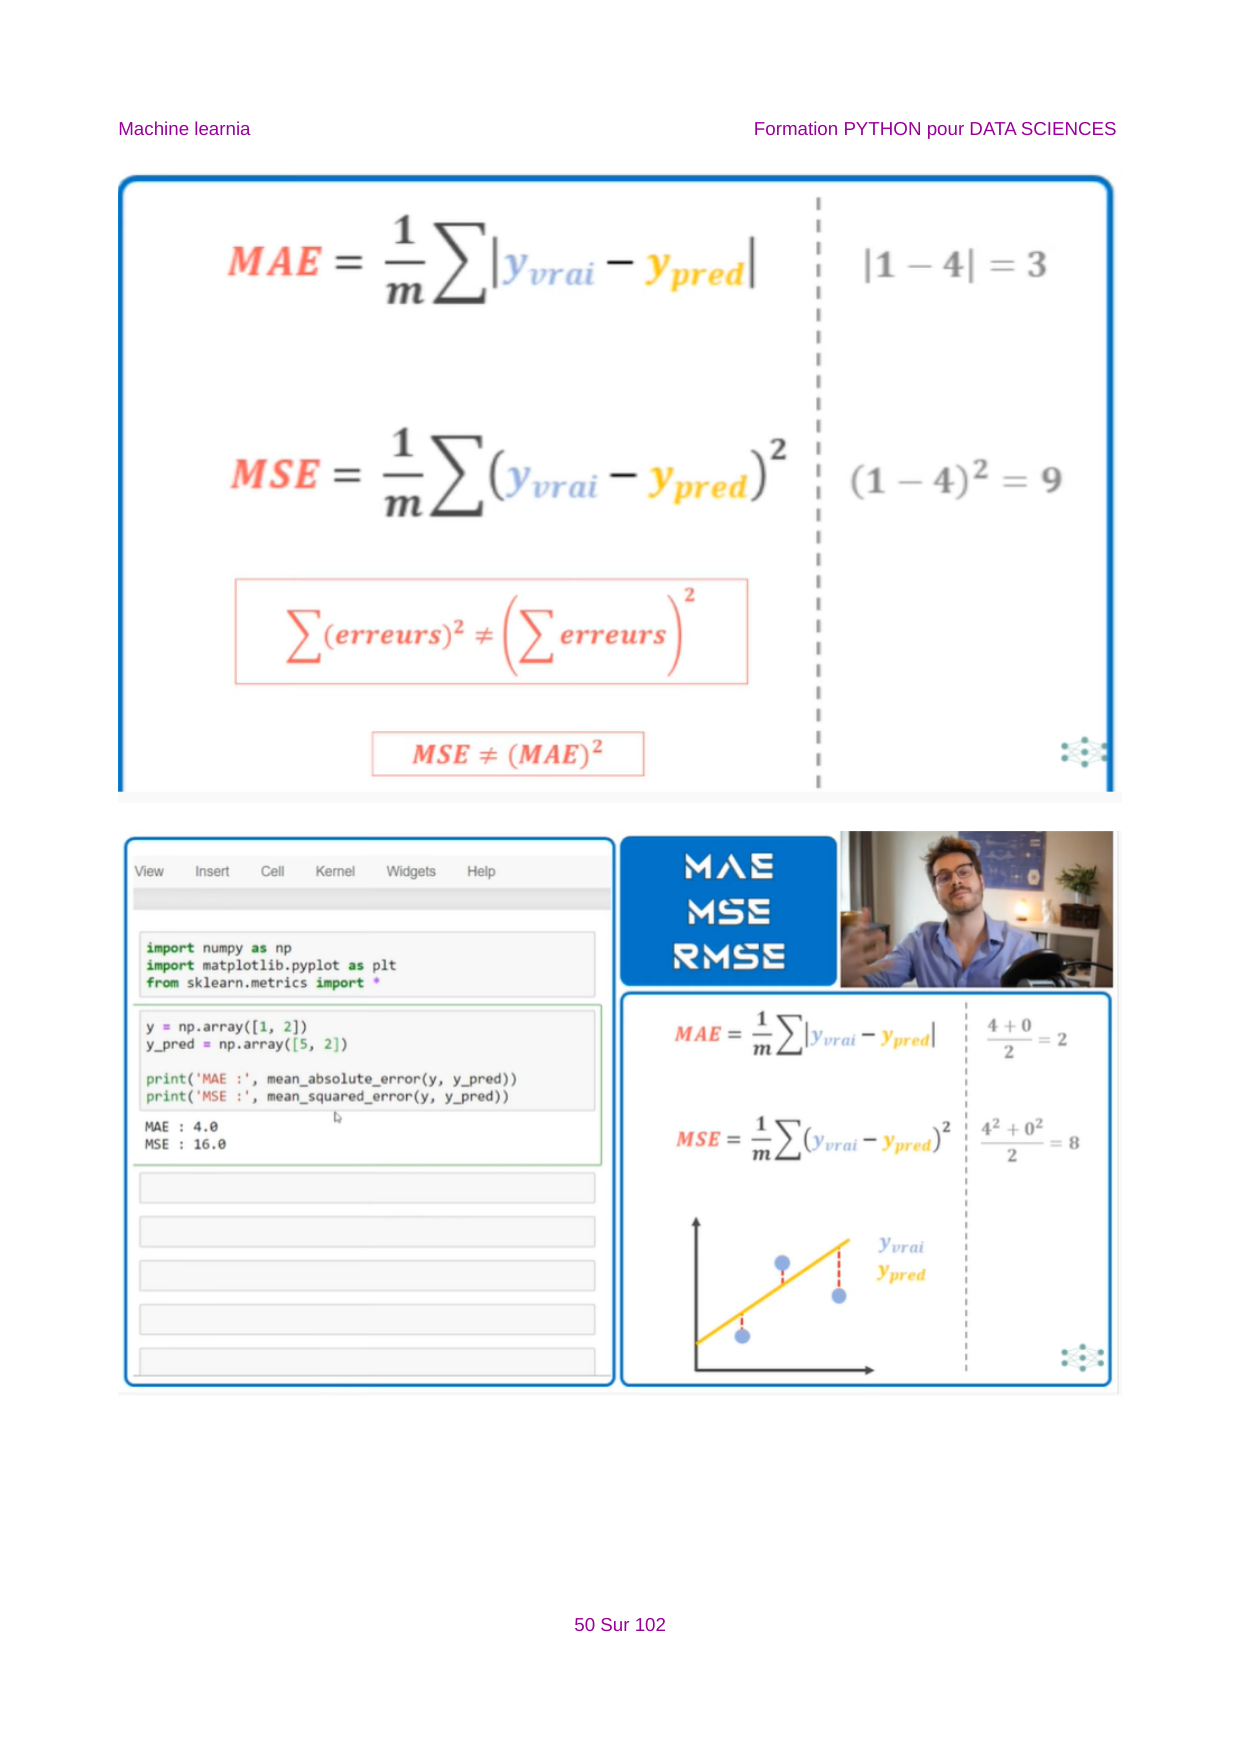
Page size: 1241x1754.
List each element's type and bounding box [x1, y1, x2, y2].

picture [118, 831, 1122, 1396]
picture [118, 169, 1122, 803]
